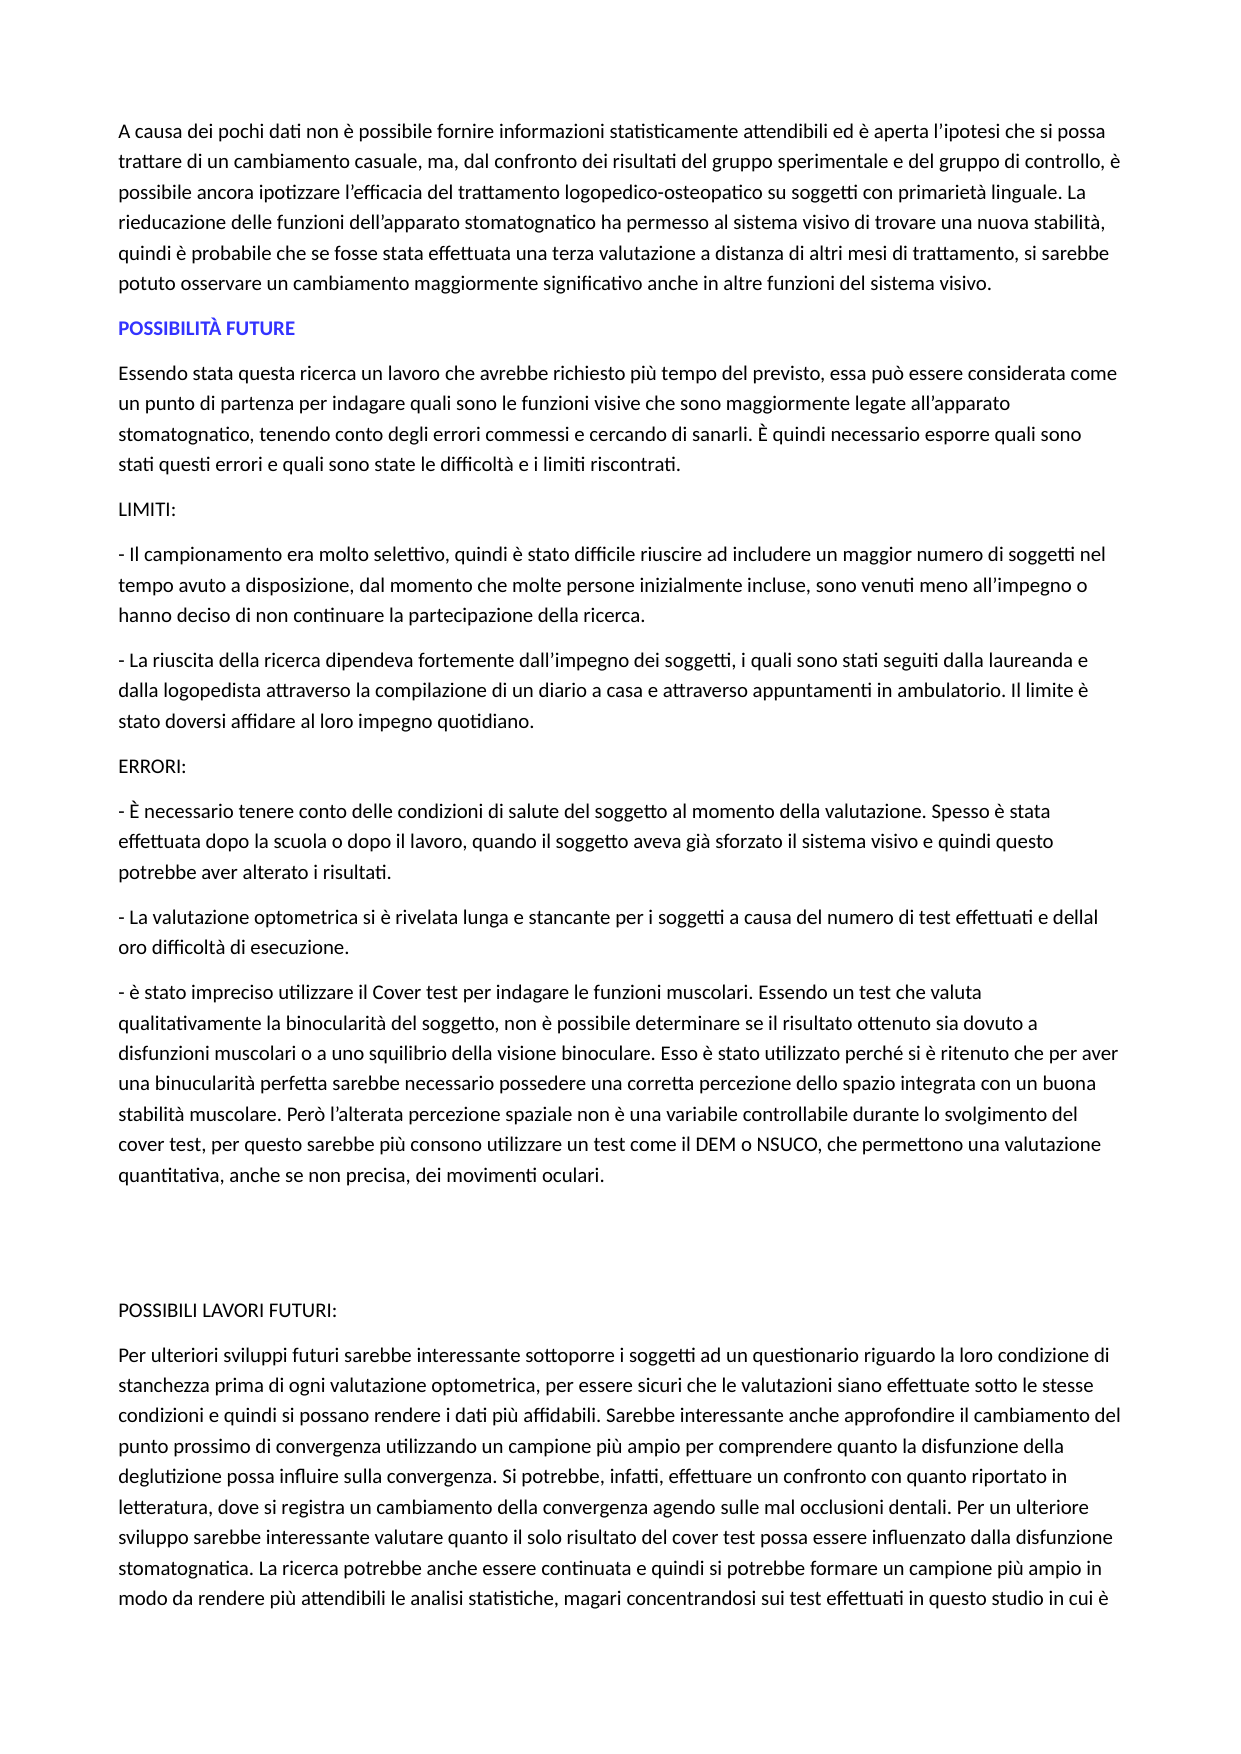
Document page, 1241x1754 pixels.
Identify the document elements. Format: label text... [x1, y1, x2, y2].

text Essendo stata questa ricerca un lavoro che avrebbe richiesto più tempo del previsto, essa può essere considerata come un punto di partenza per indagare quali sono le funzioni visive che sono maggiormente legate all’apparato stomatognatico, tenendo conto degli errori commessi e cercando di sanarli. È quindi necessario esporre quali sono stati questi errori e quali sono state le difficoltà e i limiti riscontrati. [118, 360, 1122, 477]
text A causa dei pochi dati non è possibile fornire informazioni statisticamente attendibili ed è aperta l’ipotesi che si possa trattare di un cambiamento casuale, ma, dal confronto dei risultati del gruppo sperimentale e del gruppo di controllo, è possibile ancora ipotizzare l’efficacia del trattamento logopedico-osteopatico su soggetti con primarietà linguale. La rieducazione delle funzioni dell’apparato stomatognatico ha permesso al sistema visivo di trovare una nuova stabilità, quindi è probabile che se fosse stata effettuata una terza valutazione a distanza di altri mesi di trattamento, si sarebbe potuto osservare un cambiamento maggiormente significativo anche in altre funzioni del sistema visivo. [118, 118, 1122, 296]
text POSSIBILI LAVORI FUTURI: [118, 1297, 1122, 1322]
text POSSIBILITÀ FUTURE [118, 315, 1122, 341]
text LIMITI: [118, 496, 1122, 522]
text - La valutazione optometrica si è rivelata lunga e stancante per i soggetti a causa del numero di test effettuati e dellal oro difficoltà di esecuzione. [118, 904, 1122, 960]
text - È necessario tenere conto delle condizioni di salute del soggetto al momento della valutazione. Spesso è stata effettuata dopo la scuola o dopo il lavoro, quando il soggetto aveva già sforzato il sistema visivo e quindi questo potrebbe aver alterato i risultati. [118, 798, 1122, 884]
text ERRORI: [118, 753, 1122, 778]
text - Il campionamento era molto selettivo, quindi è stato difficile riuscire ad includere un maggior numero di soggetti nel tempo avuto a disposizione, dal momento che molte persone inizialmente incluse, sono venuti meno all’impegno o hanno deciso di non continuare la partecipazione della ricerca. [118, 541, 1122, 628]
text - La riuscita della ricerca dipendeva fortemente dall’impegno dei soggetti, i quali sono stati seguiti dalla laureanda e dalla logopedista attraverso la compilazione di un diario a casa e attraverso appuntamenti in ambulatorio. Il limite è stato doversi affidare al loro impegno quotidiano. [118, 647, 1122, 733]
text Per ulteriori sviluppi futuri sarebbe interessante sottoporre i soggetti ad un questionario riguardo la loro condizione di stanchezza prima di ogni valutazione optometrica, per essere sicuri che le valutazioni siano effettuate sotto le stesse condizioni e quindi si possano rendere i dati più affidabili. Sarebbe interessante anche approfondire il cambiamento del punto prossimo di convergenza utilizzando un campione più ampio per comprendere quanto la disfunzione della deglutizione possa influire sulla convergenza. Si potrebbe, infatti, effettuare un confronto con quanto riportato in letteratura, dove si registra un cambiamento della convergenza agendo sulle mal occlusioni dentali. Per un ulteriore sviluppo sarebbe interessante valutare quanto il solo risultato del cover test possa essere influenzato dalla disfunzione stomatognatica. La ricerca potrebbe anche essere continuata e quindi si potrebbe formare un campione più ampio in modo da rendere più attendibili le analisi statistiche, magari concentrandosi sui test effettuati in questo studio in cui è [118, 1342, 1122, 1611]
text - è stato impreciso utilizzare il Cover test per indagare le funzioni muscolari. Essendo un test che valuta qualitativamente la binocularità del soggetto, non è possibile determinare se il risultato ottenuto sia dovuto a disfunzioni muscolari o a uno squilibrio della visione binoculare. Esso è stato utilizzato perché si è ritenuto che per aver una binucularità perfetta sarebbe necessario possedere una corretta percezione dello spazio integrata con un buona stabilità muscolare. Però l’alterata percezione spaziale non è una variabile controllabile durante lo svolgimento del cover test, per questo sarebbe più consono utilizzare un test come il DEM o NSUCO, che permettono una valutazione quantitativa, anche se non precisa, dei movimenti oculari. [118, 979, 1122, 1187]
